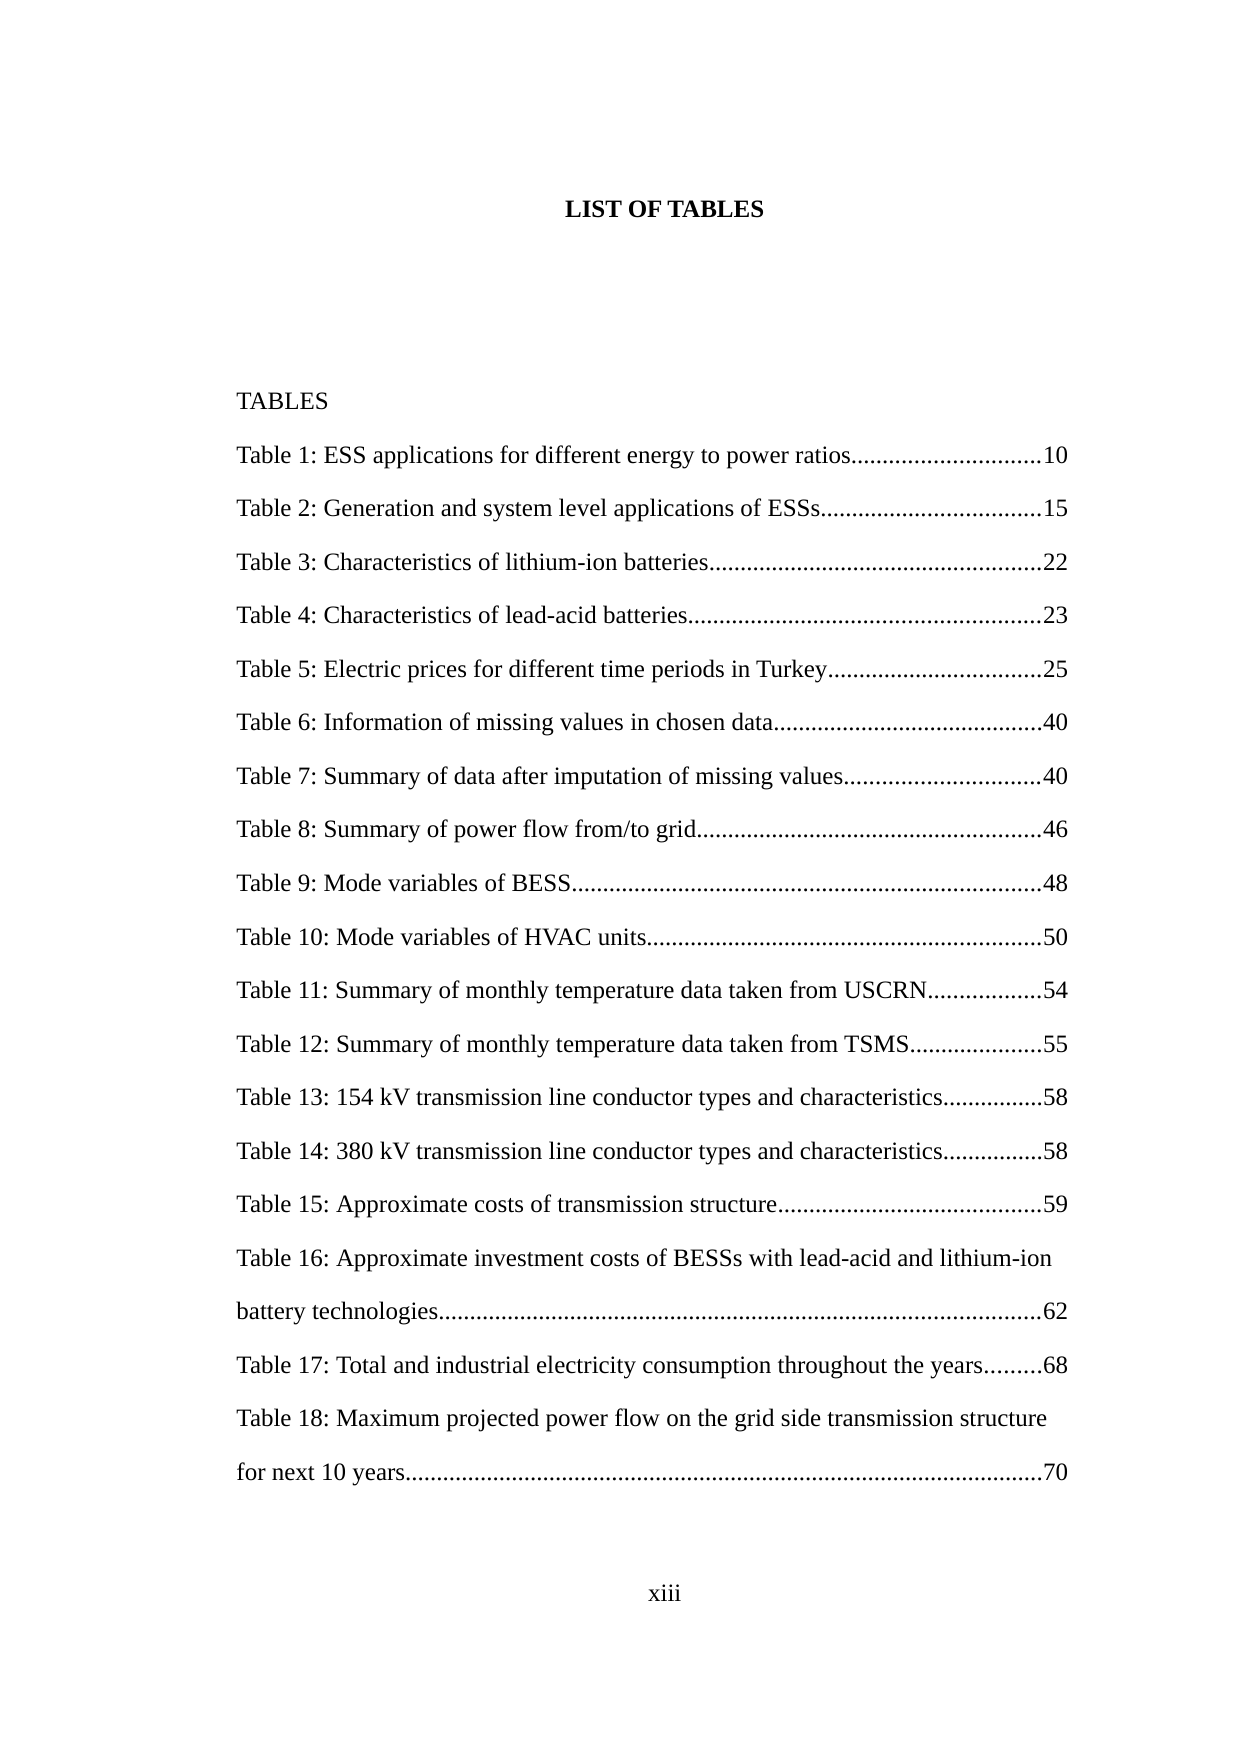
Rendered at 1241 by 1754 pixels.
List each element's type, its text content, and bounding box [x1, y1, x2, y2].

text Table 6: Information of missing values in chosen data 40 [236, 707, 1093, 736]
text Table 12: Summary of monthly temperature data taken from TSMS 55 [236, 1029, 1093, 1057]
text Table 8: Summary of power flow from/to grid 46 [236, 814, 1093, 843]
text Table 13: 154 kV transmission line conductor types and characteristics 58 [236, 1082, 1093, 1111]
text Table 16: Approximate investment costs of BESSs with lead-acid and lithium-ion [236, 1243, 1093, 1272]
text TABLES [236, 386, 1093, 415]
text Table 11: Summary of monthly temperature data taken from USCRN 54 [236, 975, 1093, 1004]
text battery technologies 62 [236, 1296, 1093, 1325]
text Table 4: Characteristics of lead-acid batteries 23 [236, 600, 1093, 629]
text Table 15: Approximate costs of transmission structure 59 [236, 1189, 1093, 1218]
text Table 1: ESS applications for different energy to power ratios 10 [236, 440, 1093, 468]
text for next 10 years 70 [236, 1457, 1093, 1486]
text Table 5: Electric prices for different time periods in Turkey 25 [236, 654, 1093, 683]
text Table 10: Mode variables of HVAC units 50 [236, 922, 1093, 950]
text Table 17: Total and industrial electricity consumption throughout the years 68 [236, 1350, 1093, 1379]
list LIST OF TABLES [236, 194, 1093, 223]
text Table 18: Maximum projected power flow on the grid side transmission structure [236, 1403, 1093, 1432]
text Table 14: 380 kV transmission line conductor types and characteristics 58 [236, 1136, 1093, 1164]
text Table 9: Mode variables of BESS 48 [236, 868, 1093, 897]
text Table 7: Summary of data after imputation of missing values 40 [236, 761, 1093, 790]
text Table 2: Generation and system level applications of ESSs 15 [236, 493, 1093, 522]
text Table 3: Characteristics of lithium-ion batteries 22 [236, 547, 1093, 576]
